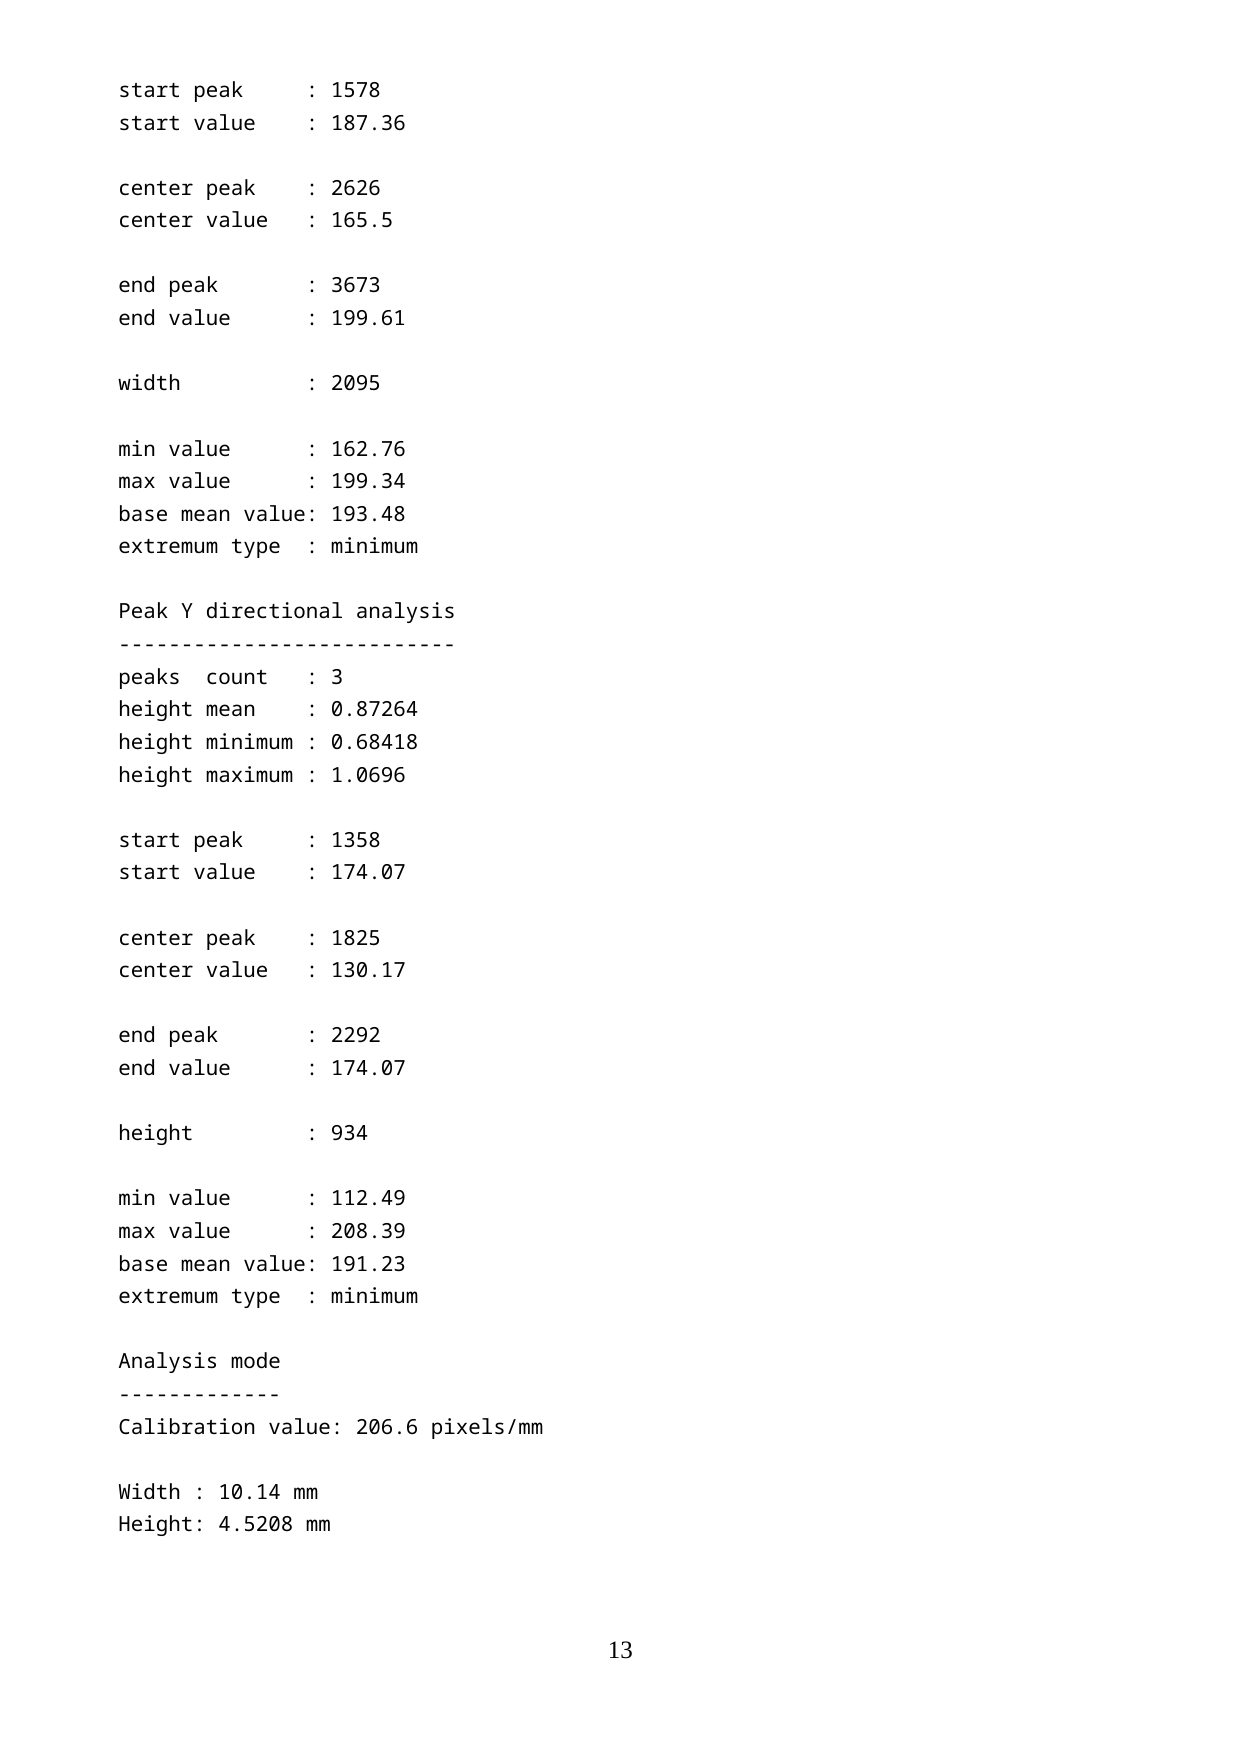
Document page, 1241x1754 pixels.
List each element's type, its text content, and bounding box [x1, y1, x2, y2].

text start peak : 1578 start value : 187.36 center peak : 2626 center value : 165.5 end peak : 3673 end value : 199.61 width : 2095 min value : 162.76 max value : 199.34 base mean value: 193.48 extremum type : minimum Peak Y directional analysis --------------------------- peaks count : 3 height mean : 0.87264 height minimum : 0.68418 height maximum : 1.0696 start peak : 1358 start value : 174.07 center peak : 1825 center value : 130.17 end peak : 2292 end value : 174.07 height : 934 min value : 112.49 max value : 208.39 base mean value: 191.23 extremum type : minimum Analysis mode ------------- Calibration value: 206.6 pixels/mm Width : 10.14 mm Height: 4.5208 mm [118, 75, 1122, 1538]
